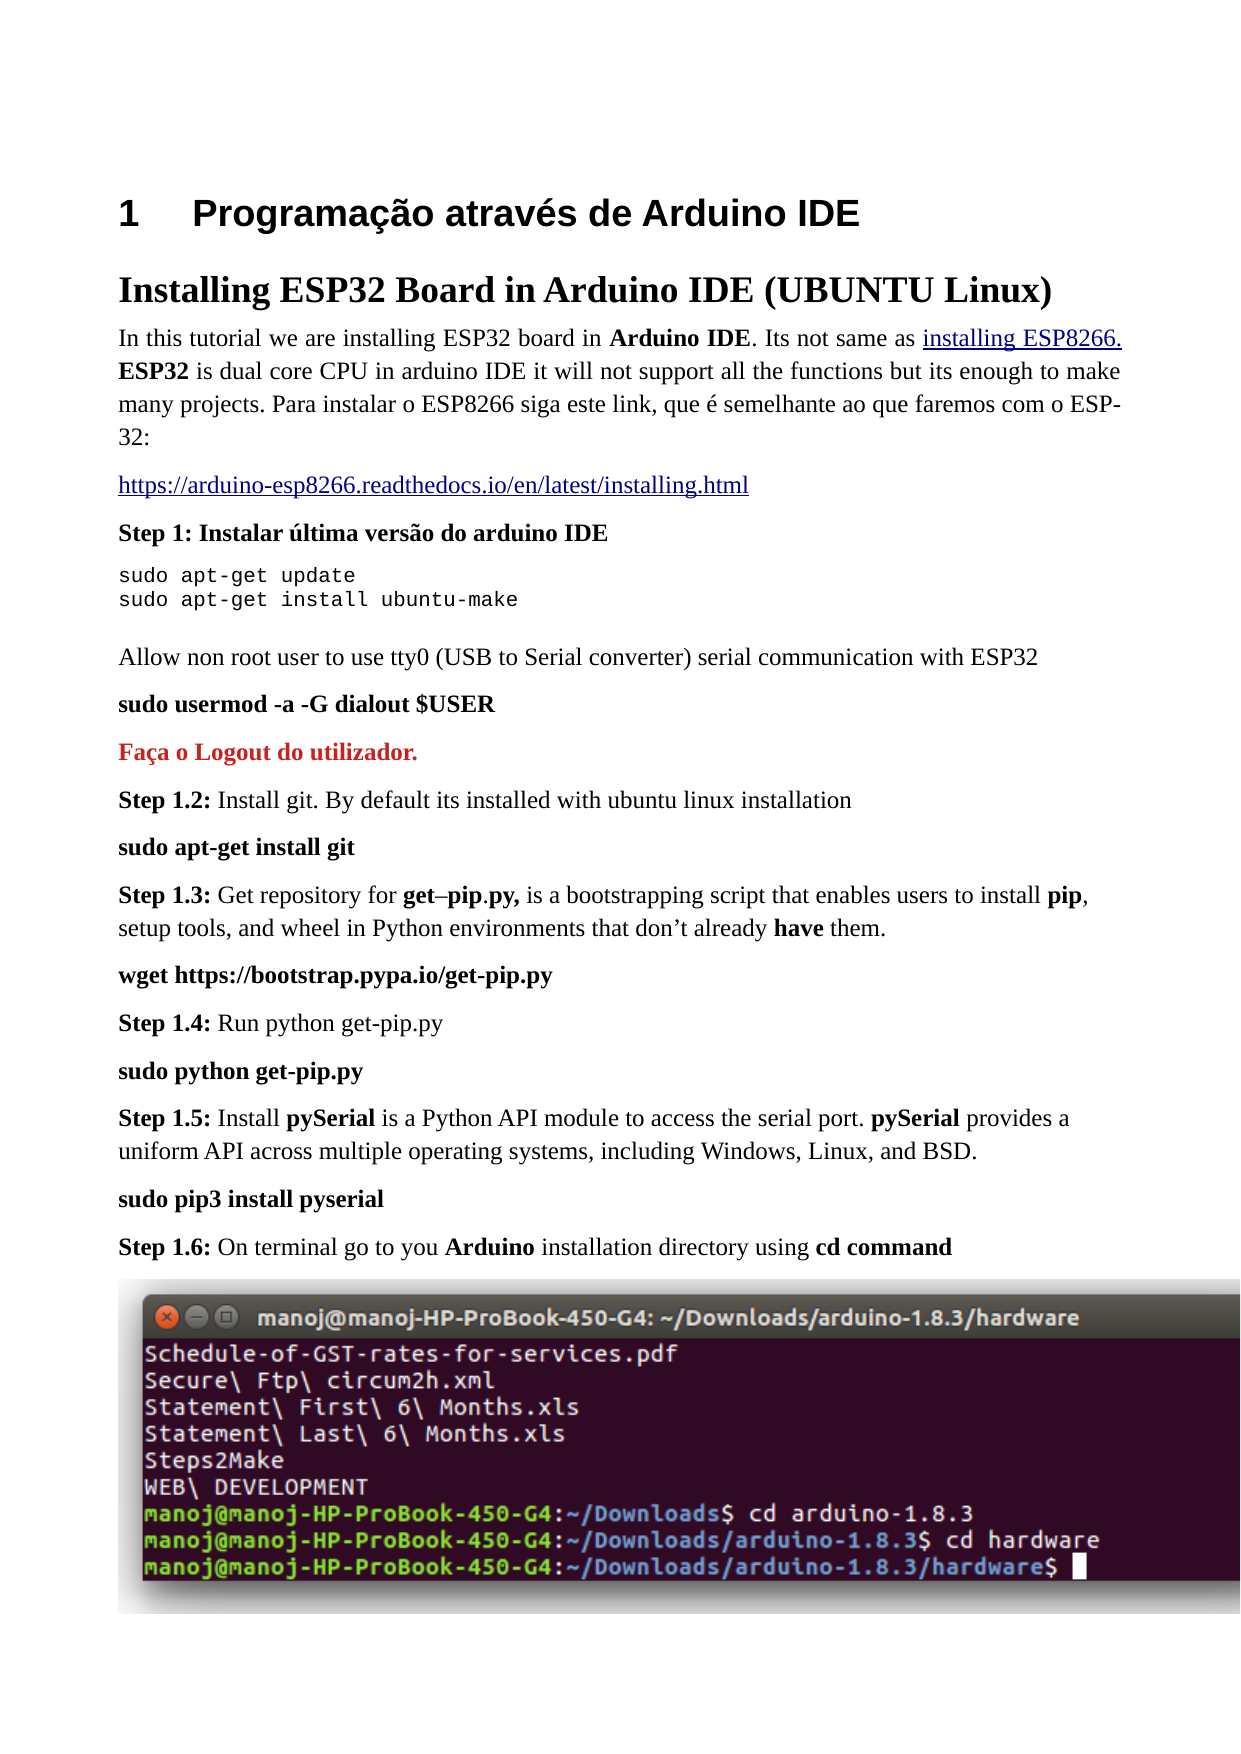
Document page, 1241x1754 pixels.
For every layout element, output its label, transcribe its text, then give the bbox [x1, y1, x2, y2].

text Step 1.6: On terminal go to you Arduino installation directory using cd command [118, 1232, 1122, 1260]
subtitle Installing ESP32 Board in Arduino IDE (UBUNTU Linux) [118, 268, 1122, 311]
text In this tutorial we are installing ESP32 board in Arduino IDE. Its not same as installing ESP8266. ESP32 is dual core CPU in arduino IDE it will not support all the functions but its enough to make many projects. Para instalar o ESP8266 siga este link, que é semelhante ao que faremos com o ESP-32: [118, 323, 1122, 451]
text https://arduino-esp8266.readthedocs.io/en/latest/installing.html [118, 470, 1122, 499]
text sudo usermod -a -G dialout $USER [118, 689, 1122, 718]
text sudo apt-get install git [118, 832, 1122, 861]
text Step 1.4: Run python get-pip.py [118, 1008, 1122, 1037]
picture [118, 1279, 1241, 1614]
text Allow non root user to use tty0 (USB to Serial converter) serial communication with ESP32 [118, 642, 1122, 671]
subtitle Programação através de Arduino IDE [118, 191, 1122, 234]
text sudo pip3 install pyserial [118, 1184, 1122, 1213]
text Step 1.2: Install git. By default its installed with ubuntu linux installation [118, 785, 1122, 813]
text sudo apt-get install ubuntu-make [118, 589, 1122, 612]
text sudo apt-get update [118, 565, 1122, 589]
text Step 1: Instalar última versão do arduino IDE [118, 518, 1122, 546]
text sudo python get-pip.py [118, 1056, 1122, 1084]
text Step 1.3: Get repository for get–pip.py, is a bootstrapping script that enables users to install pip, setup tools, and wheel in Python environments that don’t already have them. [118, 880, 1122, 942]
text wget https://bootstrap.pypa.io/get-pip.py [118, 961, 1122, 989]
text Faça o Logout do utilizador. [118, 737, 1122, 766]
text Step 1.5: Install pySerial is a Python API module to access the serial port. pySerial provides a uniform API across multiple operating systems, including Windows, Linux, and BSD. [118, 1103, 1122, 1165]
